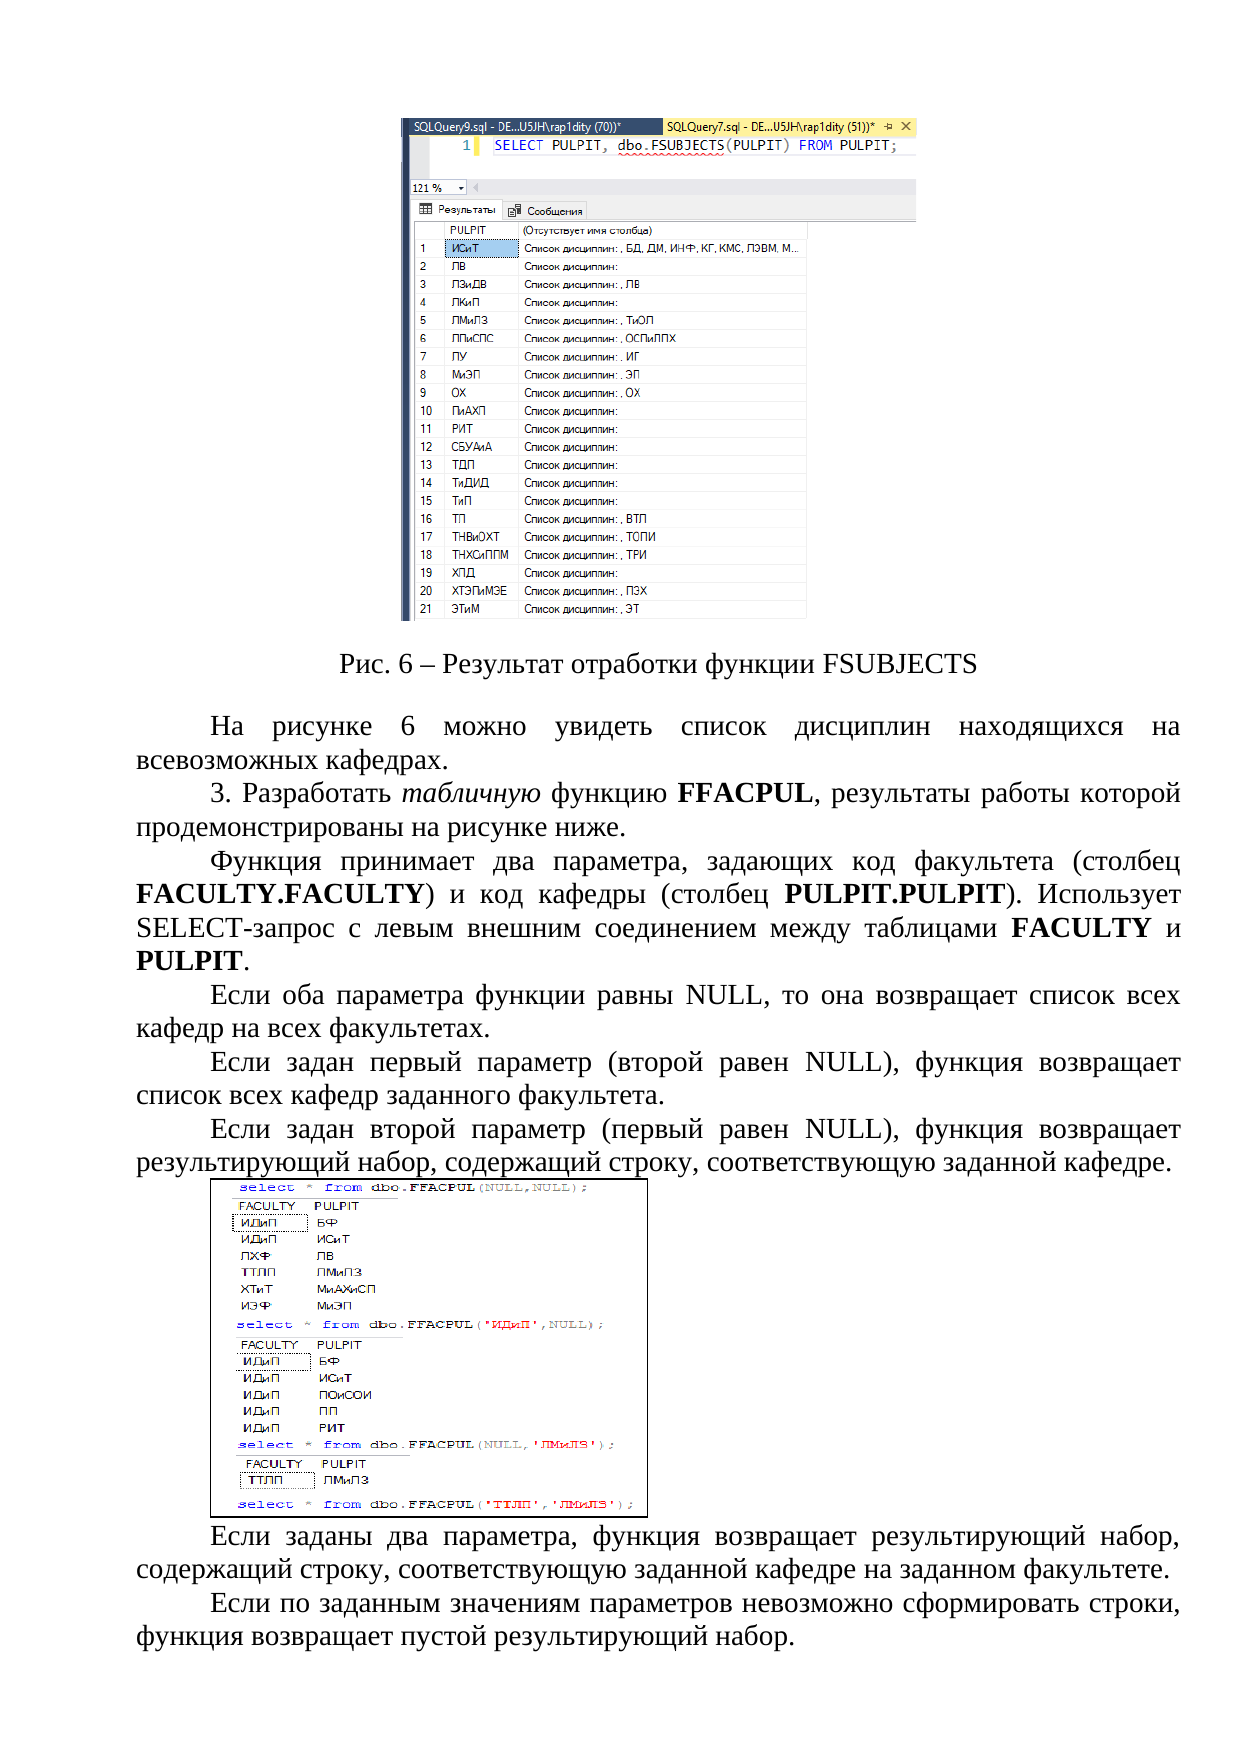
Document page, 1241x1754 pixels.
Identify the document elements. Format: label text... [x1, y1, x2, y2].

text Если по заданным значениям параметров невозможно сформировать строки, функция возвращает пустой результирующий набор. [136, 1585, 1181, 1652]
text Рис. 6 – Результат отработки функции FSUBJECTS [136, 646, 1181, 679]
picture [401, 118, 917, 621]
text На рисунке 6 можно увидеть список дисциплин находящихся на всевозможных кафедрах. [136, 708, 1181, 776]
text Функция принимает два параметра, задающих код факультета (столбец FACULTY.FACULTY) и код кафедры (столбец PULPIT.PULPIT). Использует SELECT-запрос c левым внешним соединением между таблицами FACULTY и PULPIT. [136, 843, 1181, 977]
text Если задан второй параметр (первый равен NULL), функция возвращает результирующий набор, содержащий строку, соответствующую заданной кафедре. [136, 1111, 1181, 1178]
text Если оба параметра функции равны NULL, то она возвращает список всех кафедр на всех факультетах. [136, 977, 1181, 1044]
text Если заданы два параметра, функция возвращает результирующий набор, содержащий строку, соответствующую заданной кафедре на заданном факультете. [136, 1518, 1181, 1585]
text 3. Разработать табличную функцию FFACPUL, результаты работы которой продемонстрированы на рисунке ниже. [136, 776, 1181, 843]
picture [214, 1180, 647, 1516]
text Если задан первый параметр (второй равен NULL), функция возвращает список всех кафедр заданного факультета. [136, 1044, 1181, 1111]
